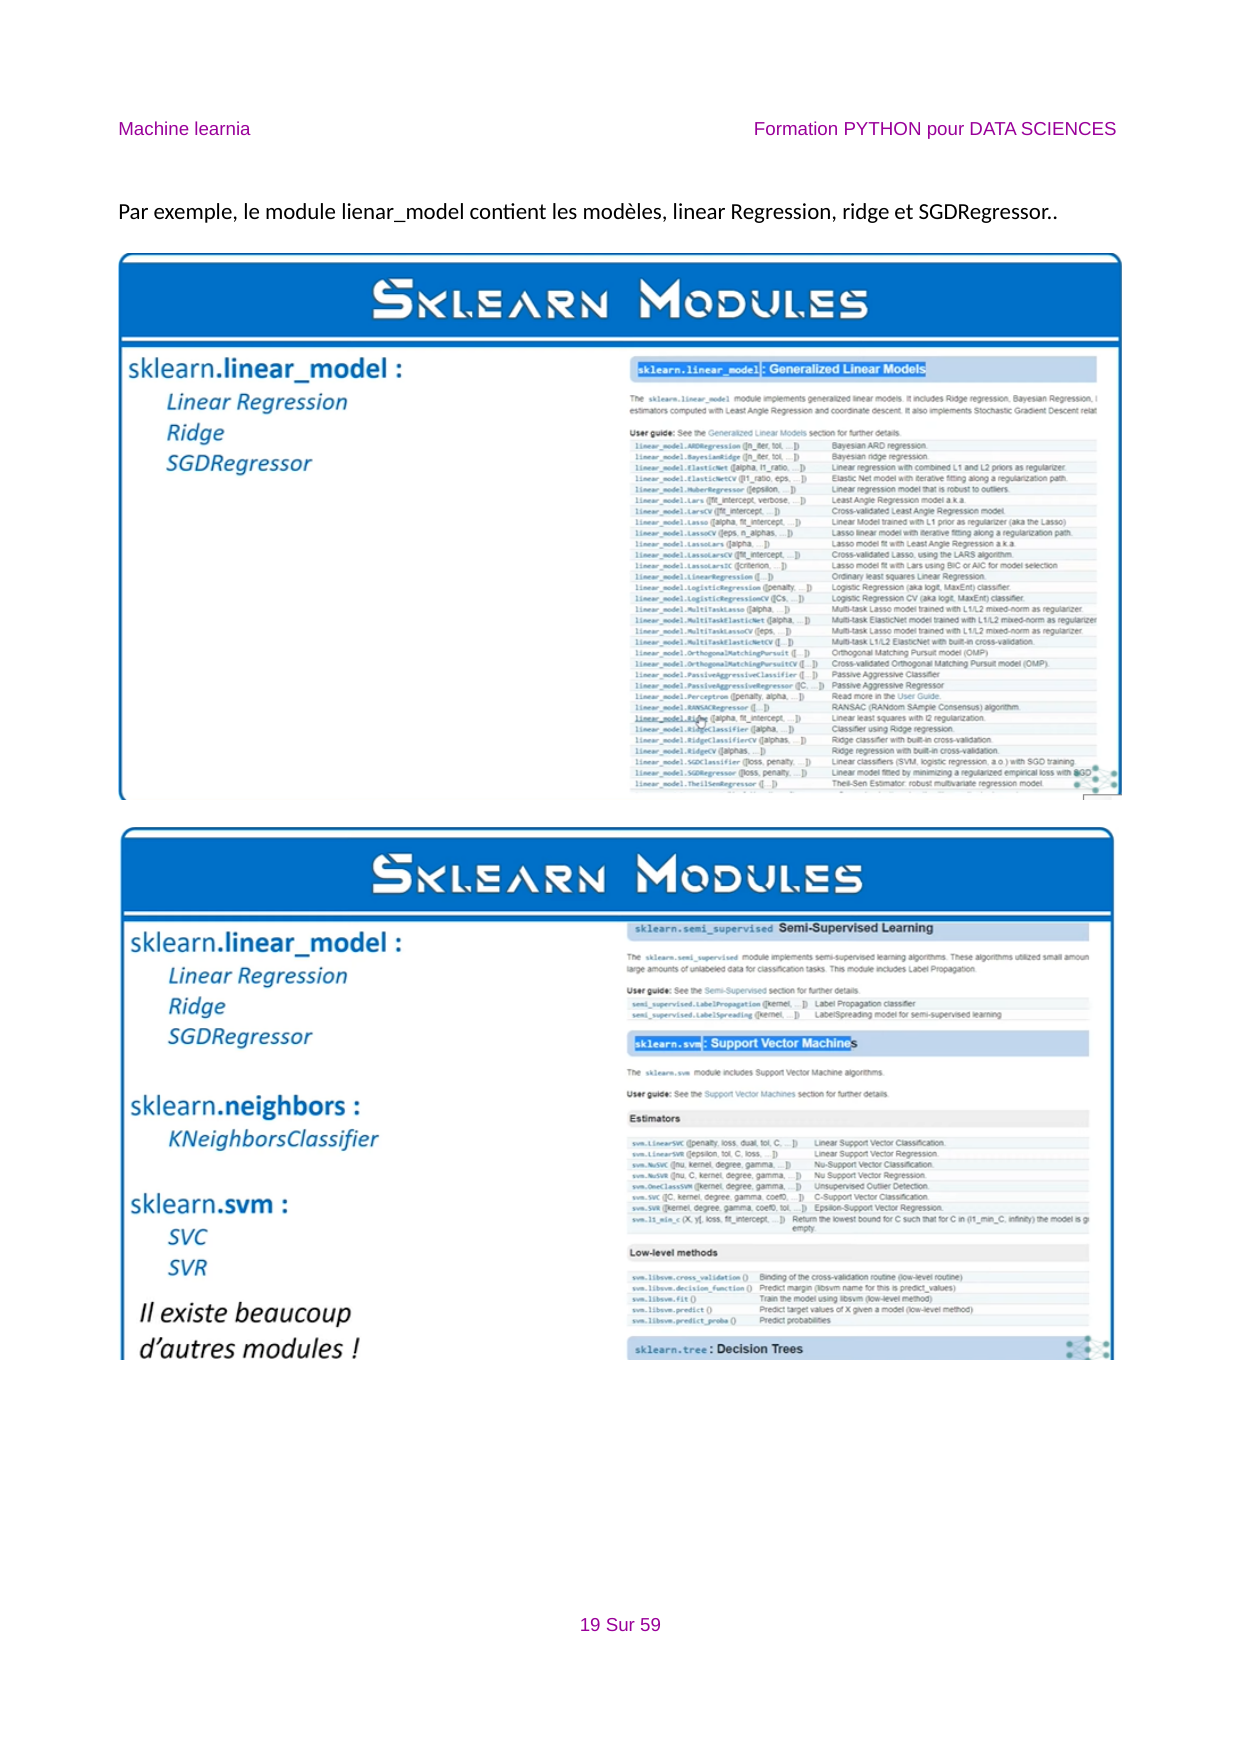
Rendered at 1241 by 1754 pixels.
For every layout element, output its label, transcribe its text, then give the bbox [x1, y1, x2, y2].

picture [118, 253, 1122, 800]
picture [118, 827, 1122, 1360]
text Par exemple, le module lienar_model contient les modèles, linear Regression, ridge et SGDRegressor.. [118, 197, 1122, 225]
